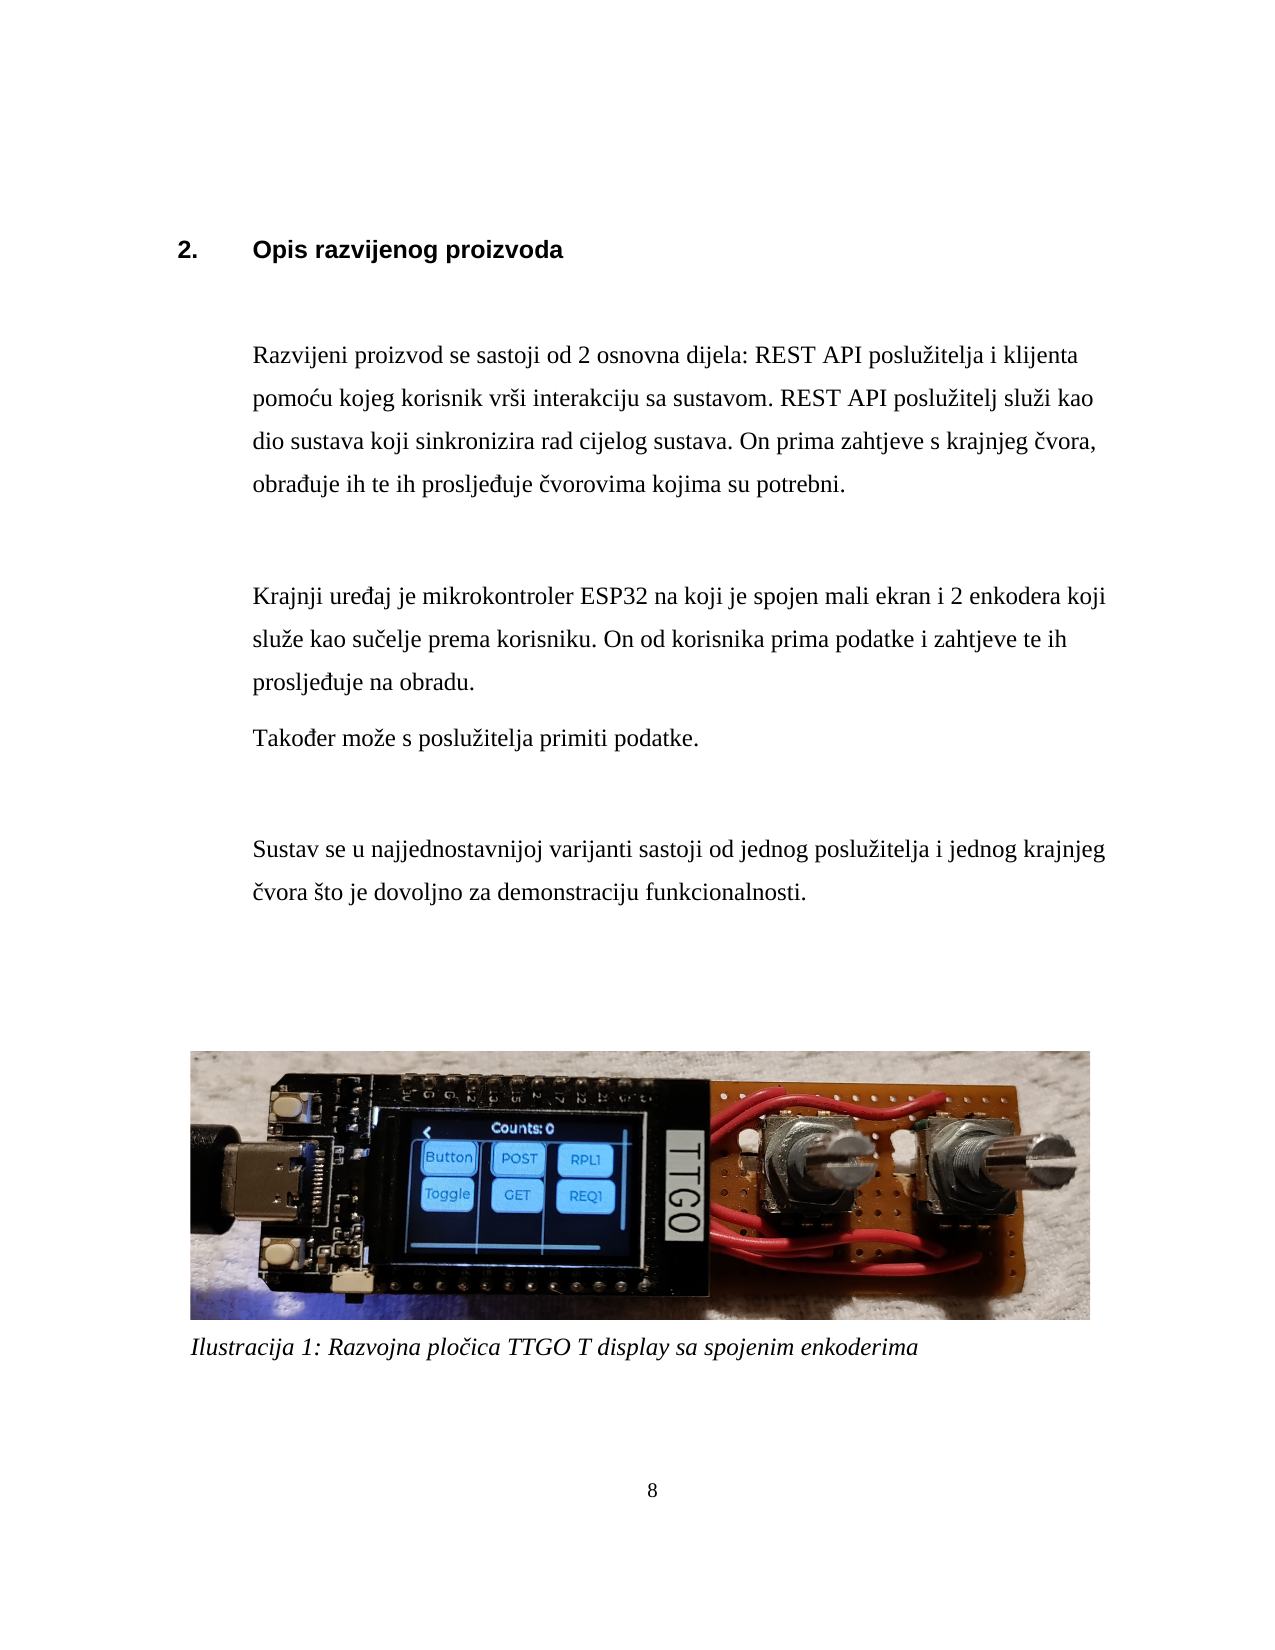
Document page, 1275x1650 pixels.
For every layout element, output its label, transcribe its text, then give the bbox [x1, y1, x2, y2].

text Krajnji uređaj je mikrokontroler ESP32 na koji je spojen mali ekran i 2 enkodera koji služe kao sučelje prema korisniku. On od korisnika prima podatke i zahtjeve te ih prosljeđuje na obradu. [252, 581, 1127, 696]
text Razvijeni proizvod se sastoji od 2 osnovna dijela: REST API poslužitelja i klijenta pomoću kojeg korisnik vrši interakciju sa sustavom. REST API poslužitelj služi kao dio sustava koji sinkronizira rad cijelog sustava. On prima zahtjeve s krajnjeg čvora, obrađuje ih te ih prosljeđuje čvorovima kojima su potrebni. [252, 340, 1127, 498]
text [190, 1051, 1090, 1064]
text Ilustracija 1: Razvojna pločica TTGO T display sa spojenim enkoderima [190, 1300, 1090, 1361]
text Također može s poslužitelja primiti podatke. [252, 723, 1127, 751]
picture [190, 1221, 1091, 1300]
subtitle Opis razvijenog proizvoda [177, 235, 1127, 264]
text [190, 1361, 1090, 1393]
text [190, 1064, 1090, 1221]
text Sustav se u najjednostavnijoj varijanti sastoji od jednog poslužitelja i jednog krajnjeg čvora što je dovoljno za demonstraciju funkcionalnosti. [252, 834, 1127, 906]
